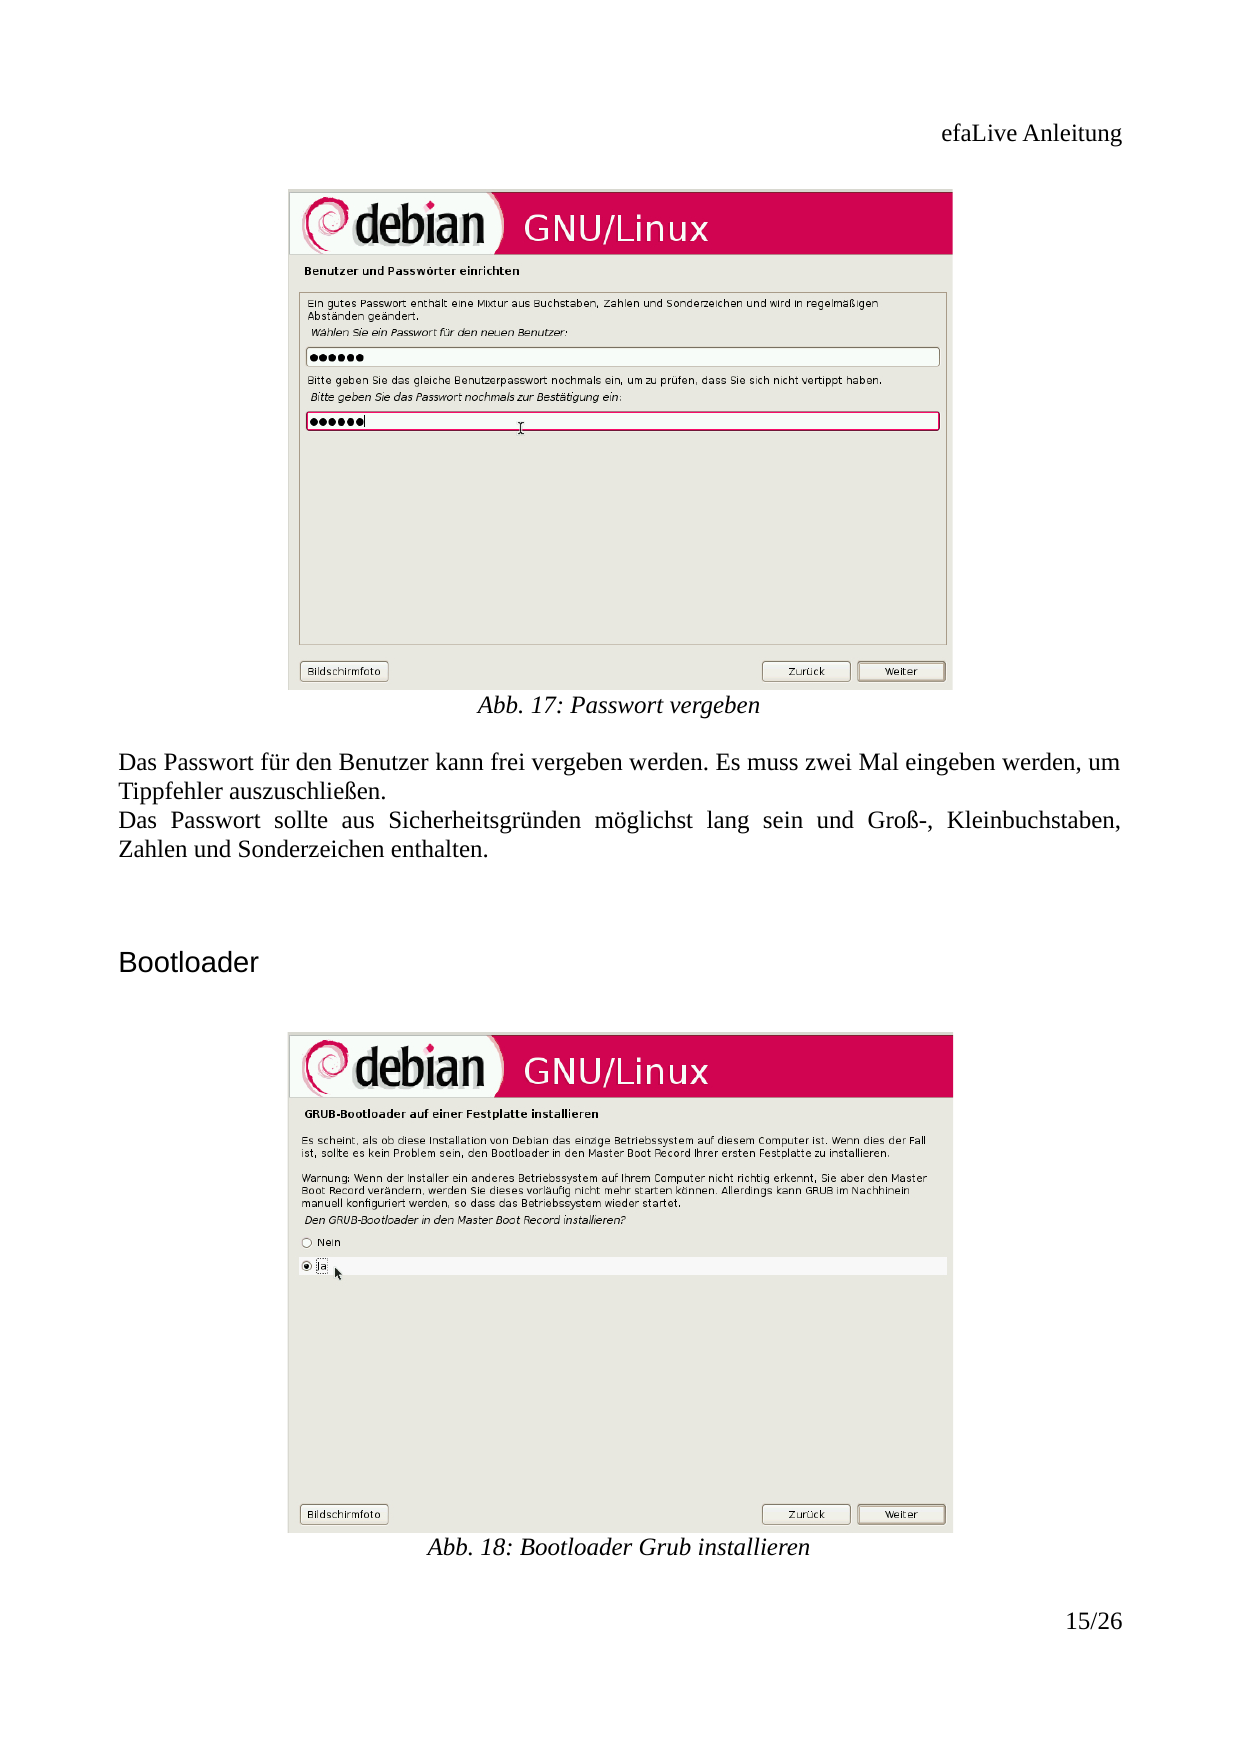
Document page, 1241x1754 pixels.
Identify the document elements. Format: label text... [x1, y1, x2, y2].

text Abb. 18: Bootloader Grub installieren [287, 1533, 953, 1561]
text Das Passwort für den Benutzer kann frei vergeben werden. Es muss zwei Mal eingeben werden, um Tippfehler auszuschließen. [118, 747, 1122, 805]
text Abb. 17: Passwort vergeben [288, 690, 952, 719]
picture [288, 189, 953, 690]
text Das Passwort sollte aus Sicherheitsgründen möglichst lang sein und Groß-, Kleinbuchstaben, Zahlen und Sonderzeichen enthalten. [118, 805, 1122, 862]
picture [287, 1032, 954, 1533]
subtitle Bootloader [118, 945, 1122, 978]
